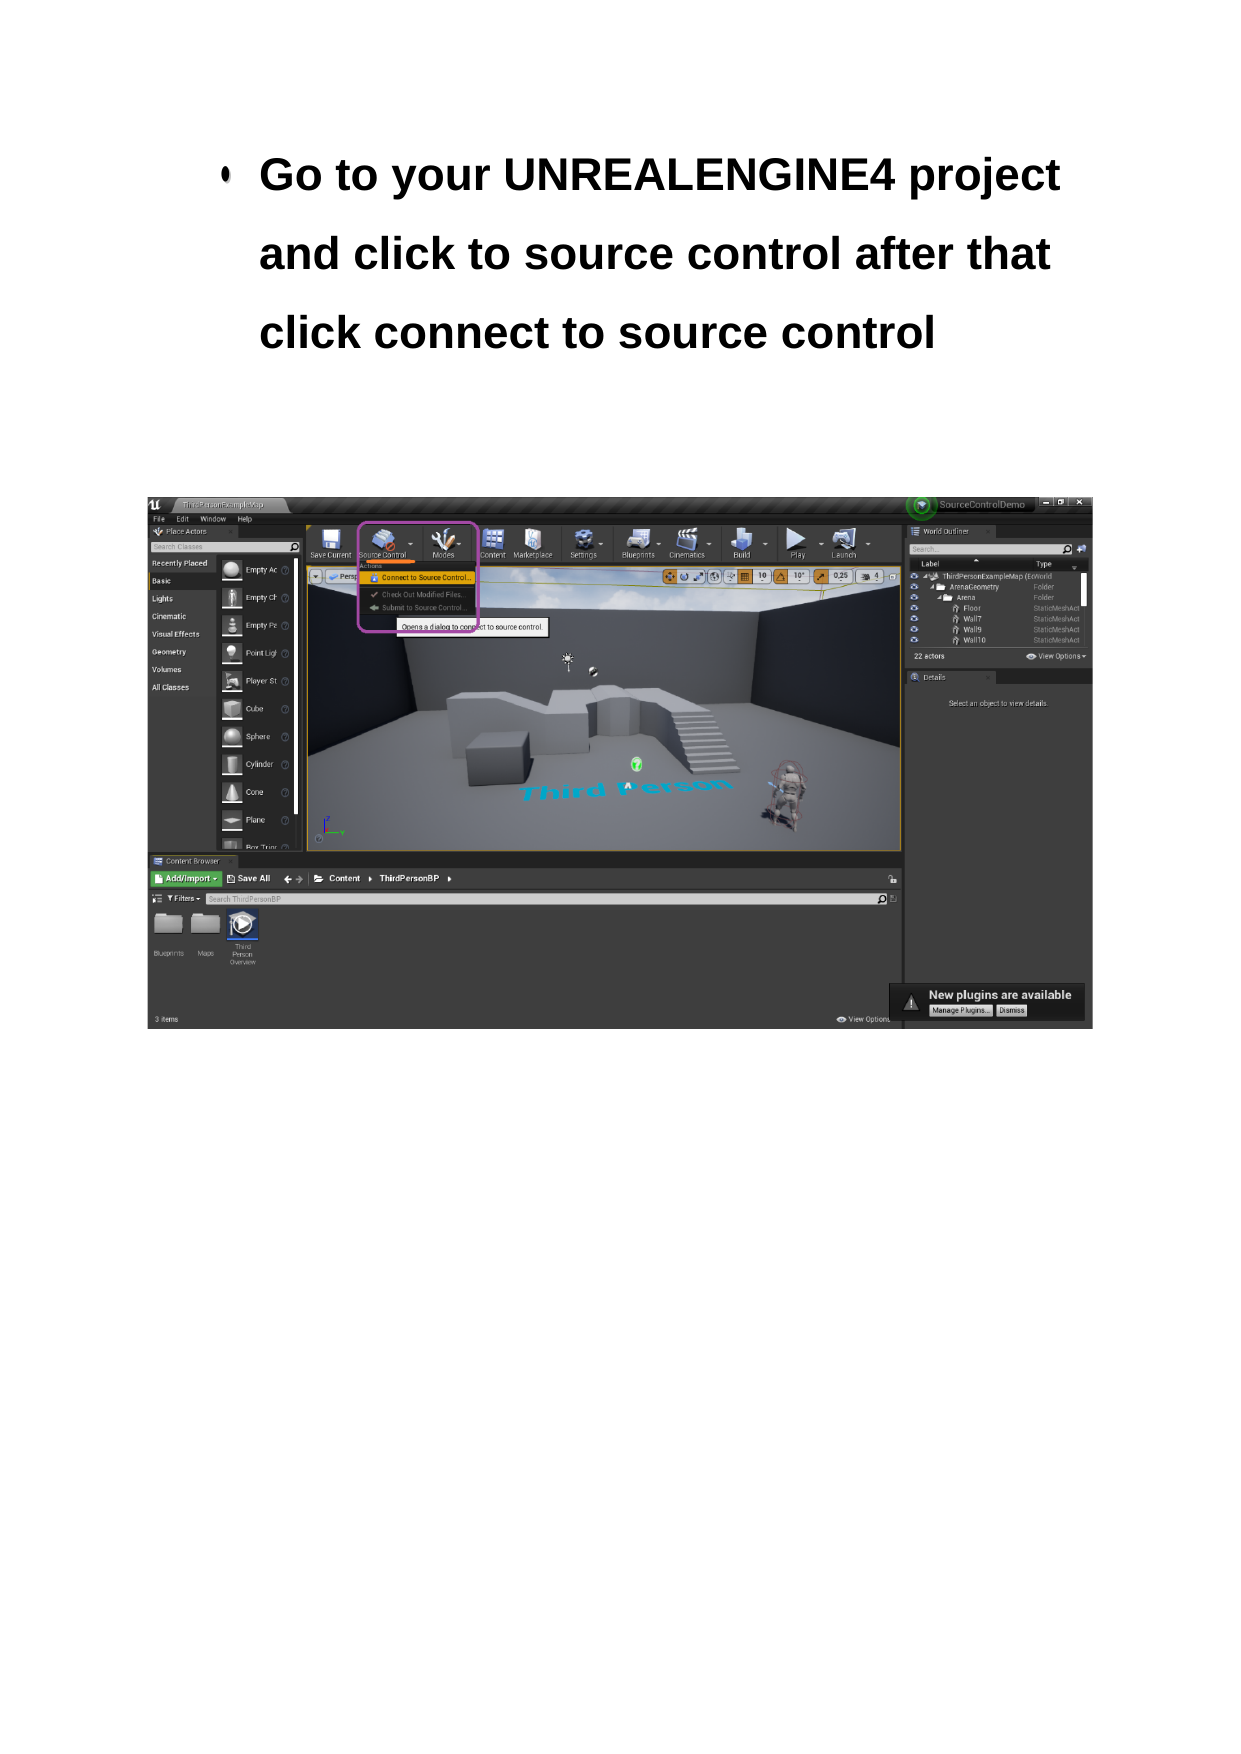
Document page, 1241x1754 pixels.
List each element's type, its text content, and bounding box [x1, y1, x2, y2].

list Go to your UNREALENGINE4 project and click to source control after that click connect to source control [221, 148, 1093, 358]
